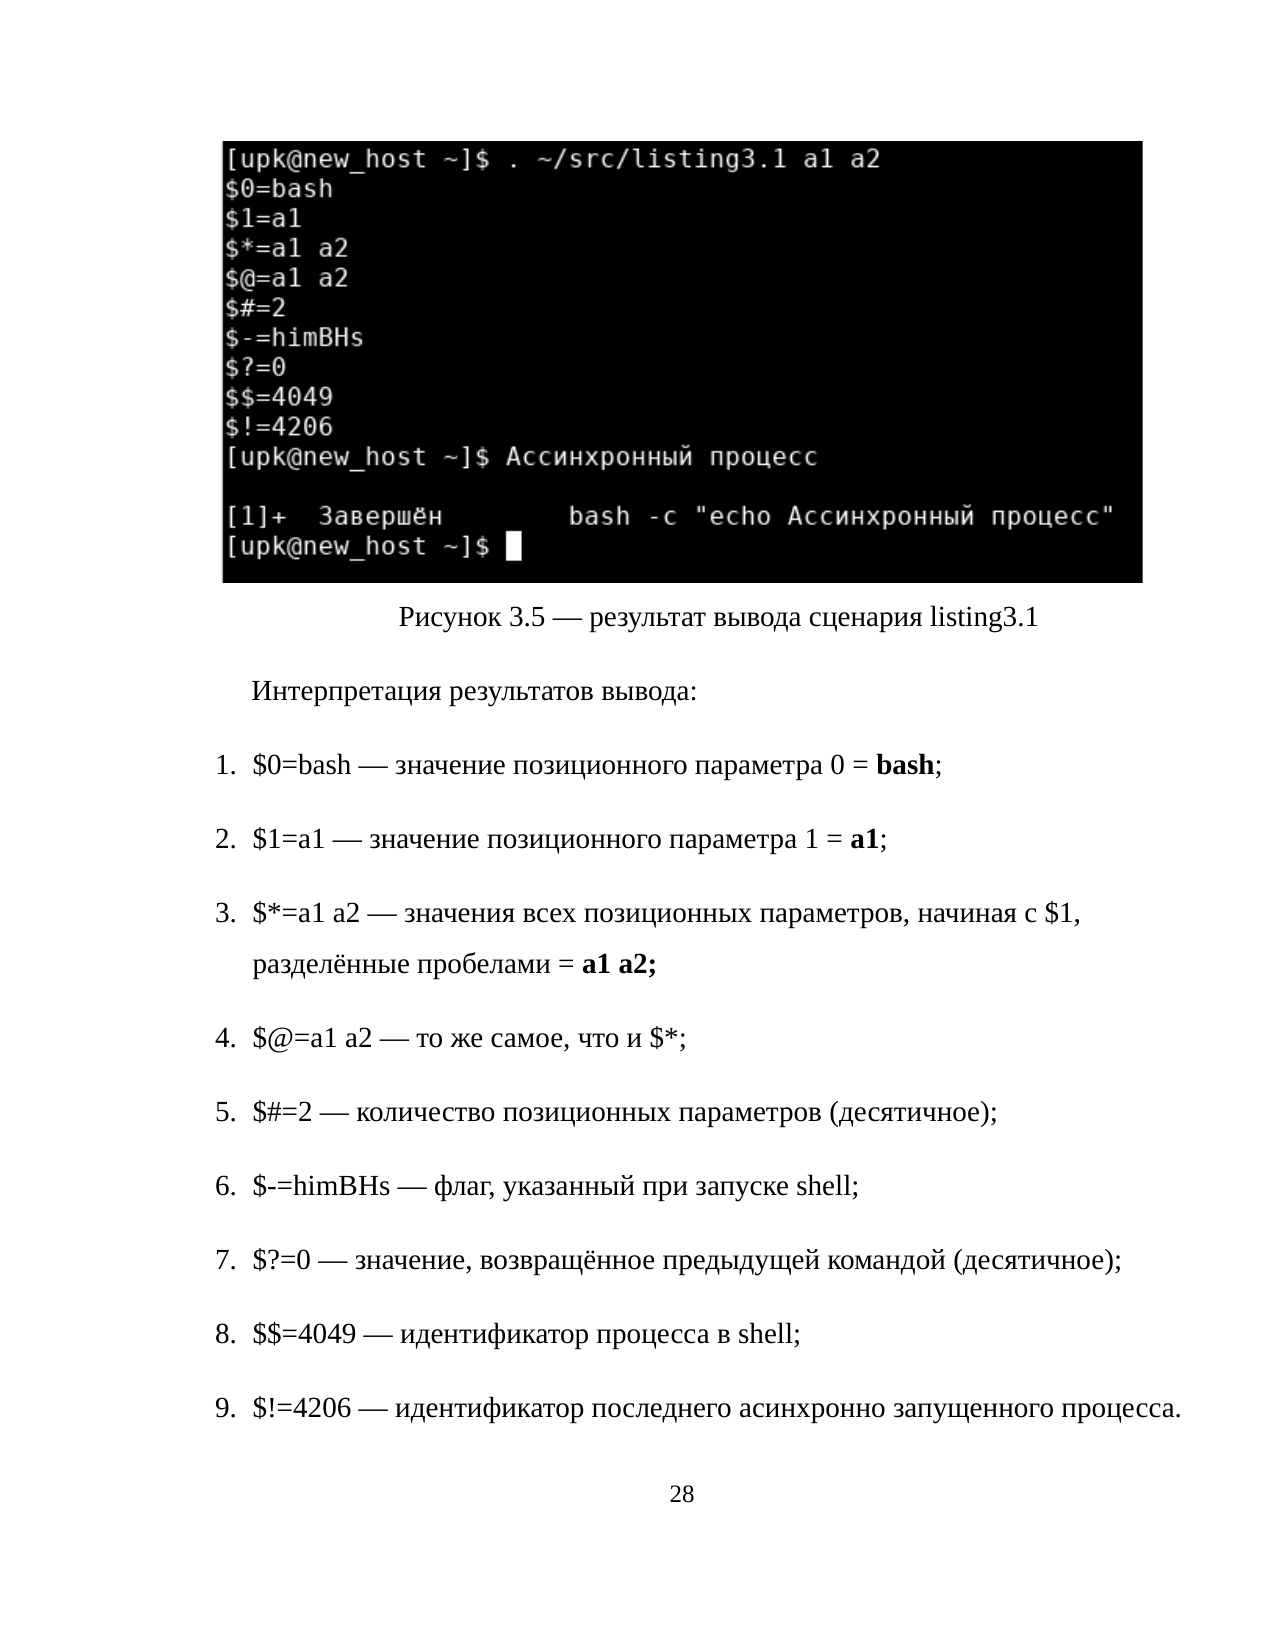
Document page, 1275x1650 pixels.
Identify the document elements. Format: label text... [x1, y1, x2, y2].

list $*=a1 a2 — значения всех позиционных параметров, начиная с $1, разделённые пробелами = a1 a2; [215, 895, 1186, 979]
list $#=2 — количество позиционных параметров (десятичное); [215, 1094, 1186, 1127]
picture [220, 141, 1143, 583]
list $@=a1 a2 — то же самое, что и $*; [215, 1020, 1186, 1053]
text Рисунок 3.5 — результат вывода сценария listing3.1 [177, 142, 1186, 633]
list $?=0 — значение, возвращённое предыдущей командой (десятичное); [215, 1242, 1186, 1276]
list $0=bash — значение позиционного параметра 0 = bash; [215, 747, 1186, 781]
list $1=a1 — значение позиционного параметра 1 = a1; [215, 821, 1186, 855]
list $!=4206 — идентификатор последнего асинхронно запущенного процесса. [215, 1390, 1186, 1424]
text Интерпретация результатов вывода: [177, 673, 1186, 707]
list $-=himBHs — флаг, указанный при запуске shell; [215, 1168, 1186, 1201]
list $$=4049 — идентификатор процесса в shell; [215, 1316, 1186, 1349]
